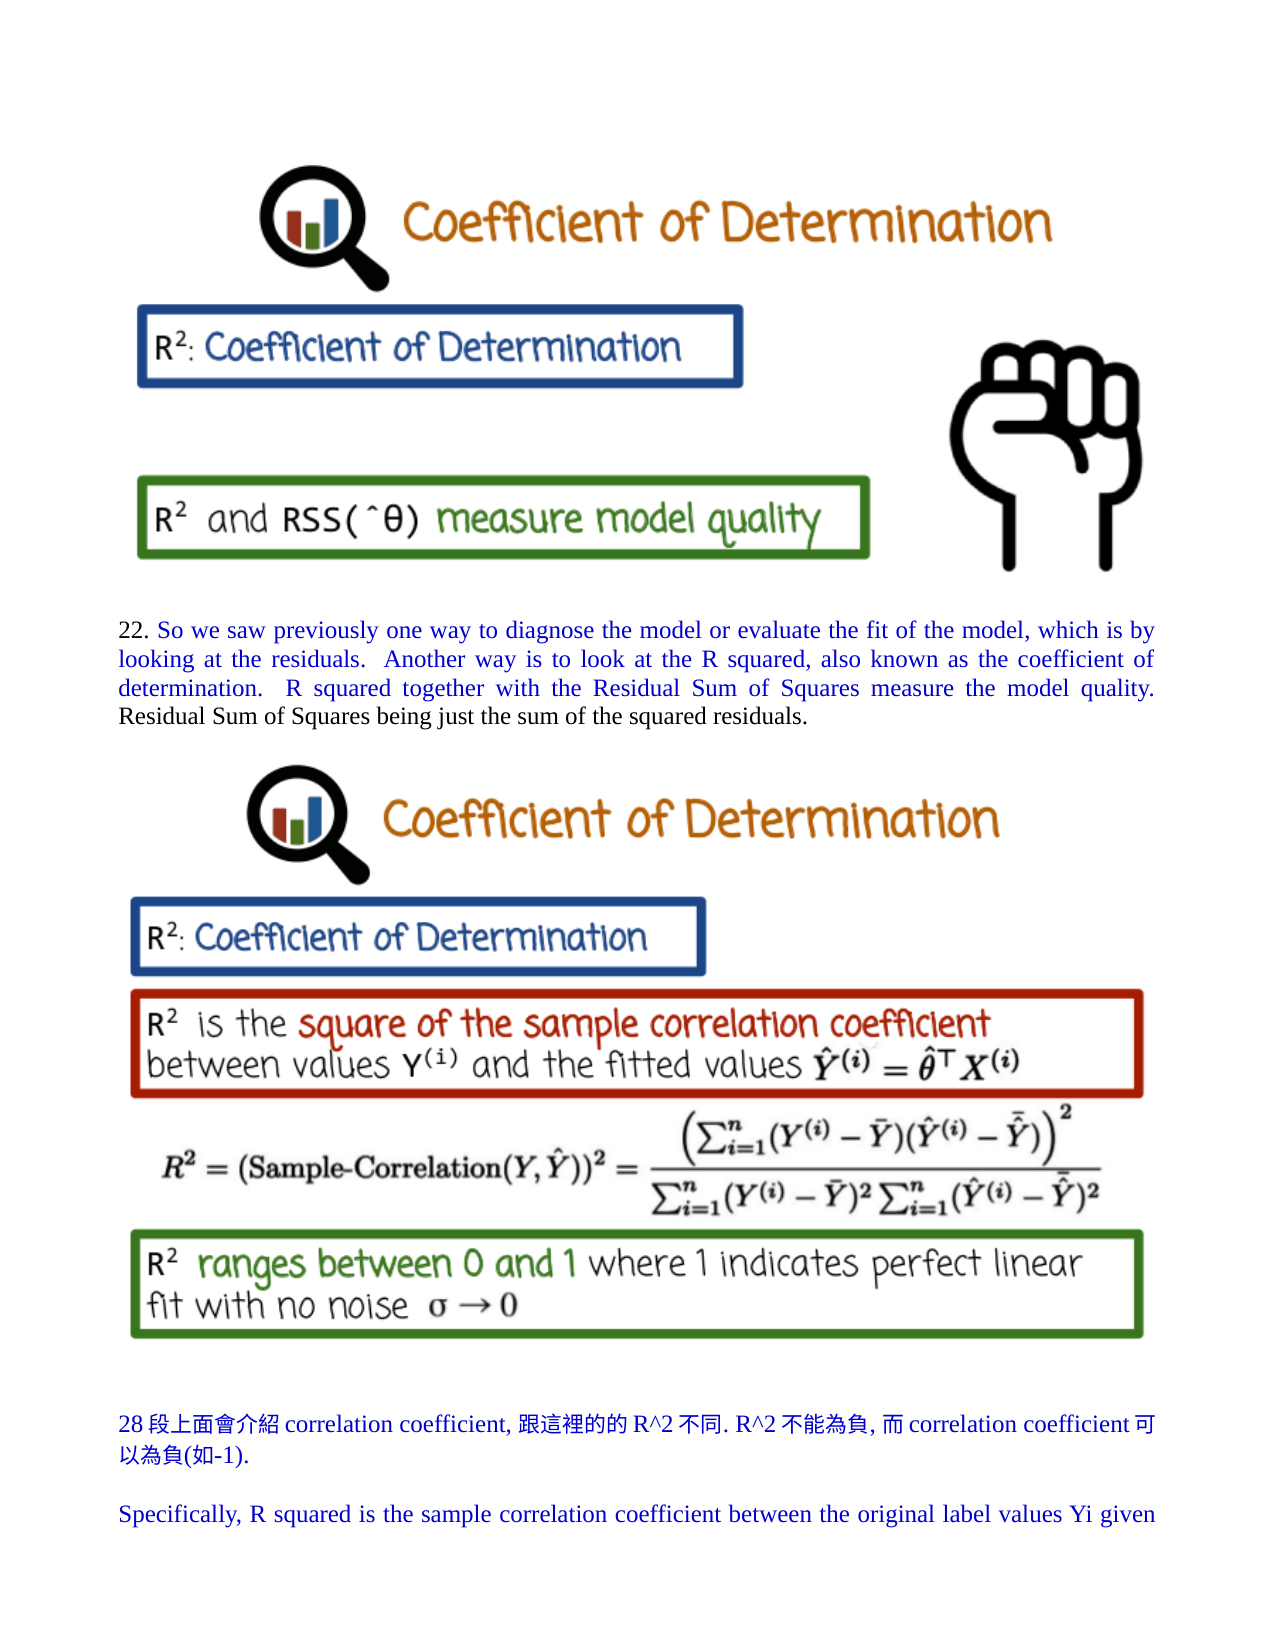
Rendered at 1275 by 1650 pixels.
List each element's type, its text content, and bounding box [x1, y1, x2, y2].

picture [118, 758, 1157, 1349]
text 22. So we saw previously one way to diagnose the model or evaluate the fit of the model, which is by looking at the residuals. Another way is to look at the R squared, also known as the coefficient of determination. R squared together with the Residual Sum of Squares measure the model quality. Residual Sum of Squares being just the sum of the squared residuals. [118, 615, 1157, 730]
text 28段上面會介紹correlation coefficient, 跟這裡的的R^2不同. R^2不能為負, 而correlation coefficient可以為負(如-1). [118, 1407, 1157, 1470]
picture [118, 146, 1157, 587]
text Specifically, R squared is the sample correlation coefficient between the original label values Yi given [118, 1499, 1157, 1527]
